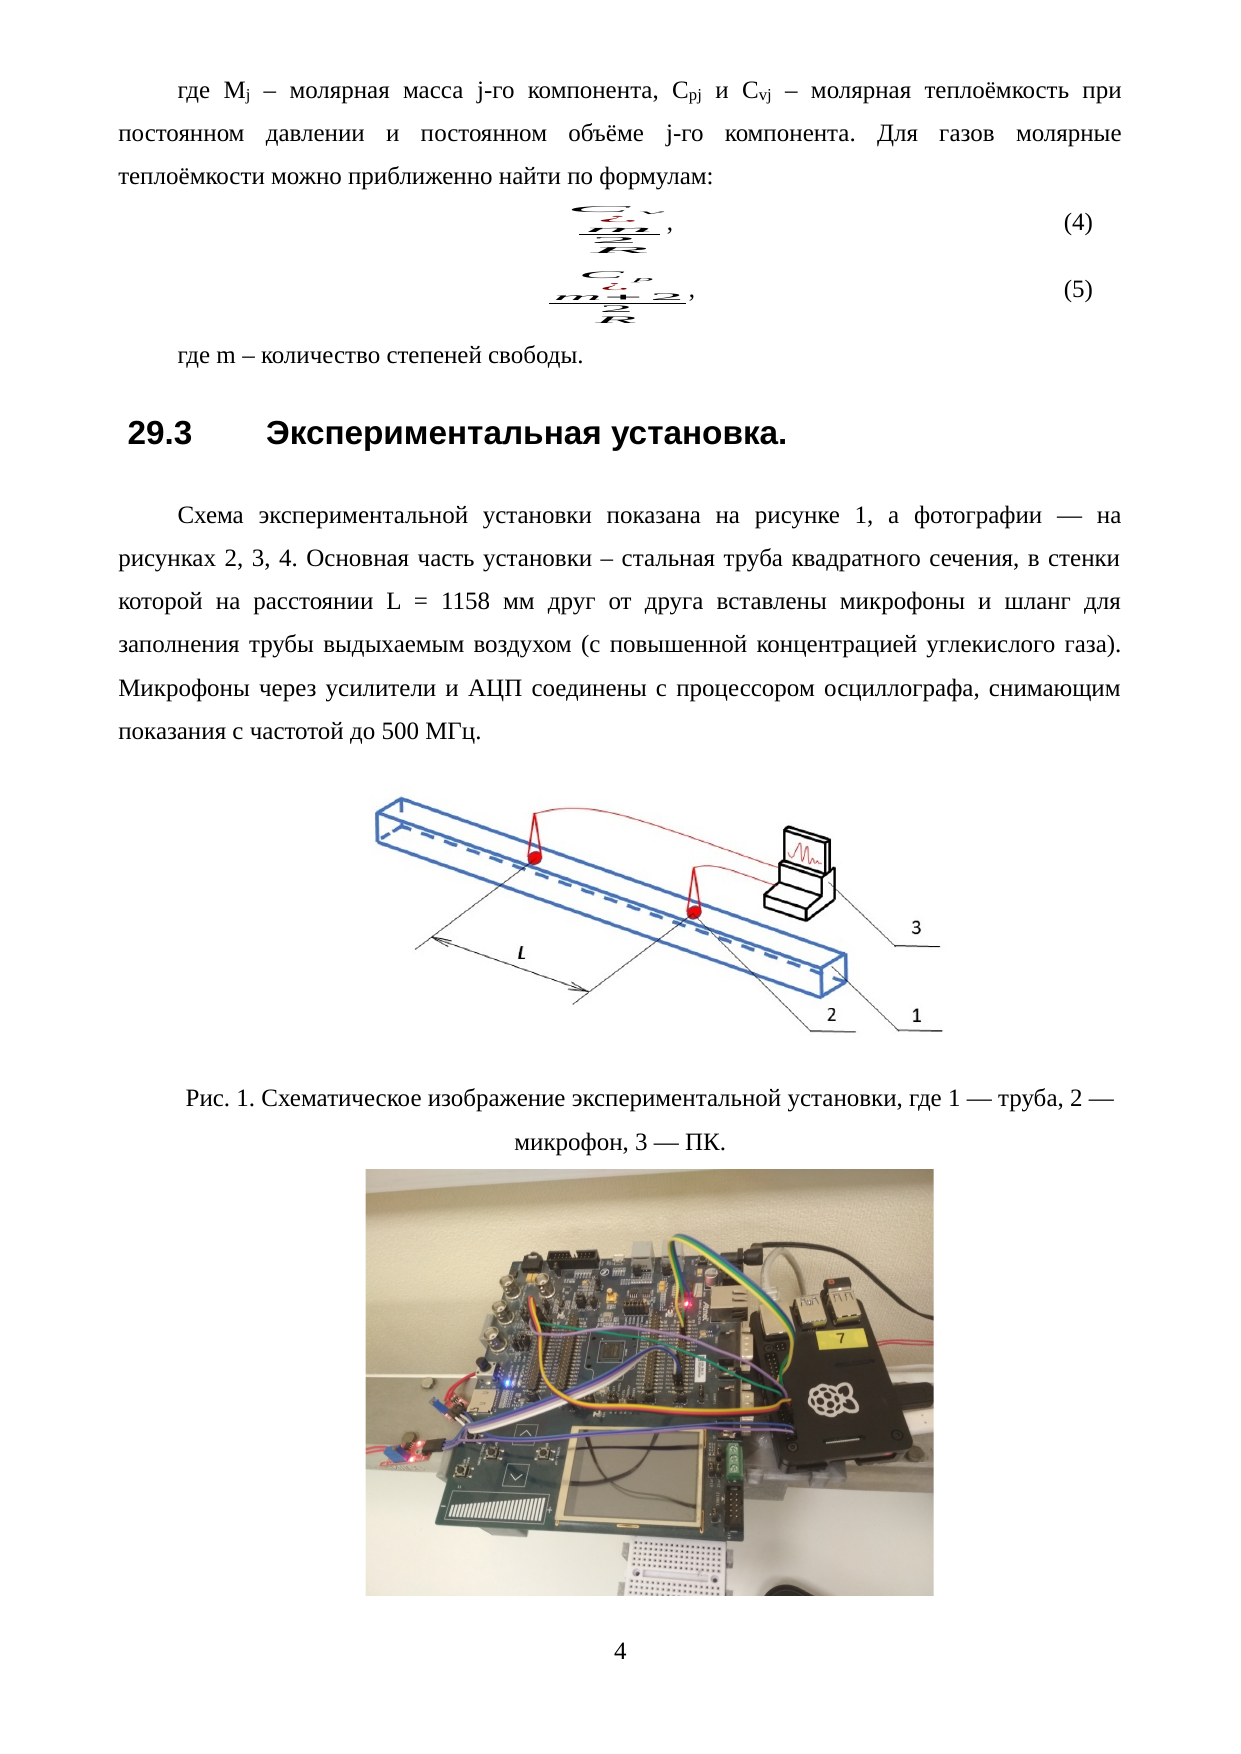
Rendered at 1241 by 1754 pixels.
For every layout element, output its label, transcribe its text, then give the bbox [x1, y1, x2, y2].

text Схема экспериментальной установки показана на рисунке 1, а фотографии — на рисунках 2, 3, 4. Основная часть установки – стальная труба квадратного сечения, в стенки которой на расстоянии L = 1158 мм друг от друга вставлены микрофоны и шланг для заполнения трубы выдыхаемым воздухом (с повышенной концентрацией углекислого газа). Микрофоны через усилители и АЦП соединены с процессором осциллографа, снимающим показания с частотой до 500 МГц. [118, 500, 1122, 744]
text , (5) [118, 270, 1122, 326]
text где Mj – молярная масса j-го компонента, Сpj и Cvj – молярная теплоёмкость при постоянном давлении и постоянном объёме j-го компонента. Для газов молярные теплоёмкости можно приближенно найти по формулам: [118, 75, 1122, 190]
text , (4) [118, 204, 1122, 255]
text Рис. 1. Схематическое изображение экспериментальной установки, где 1 — труба, 2 — микрофон, 3 — ПК. [118, 1083, 1122, 1155]
subtitle Экспериментальная установка. [118, 413, 1122, 451]
text где m – количество степеней свободы. [118, 340, 1122, 369]
